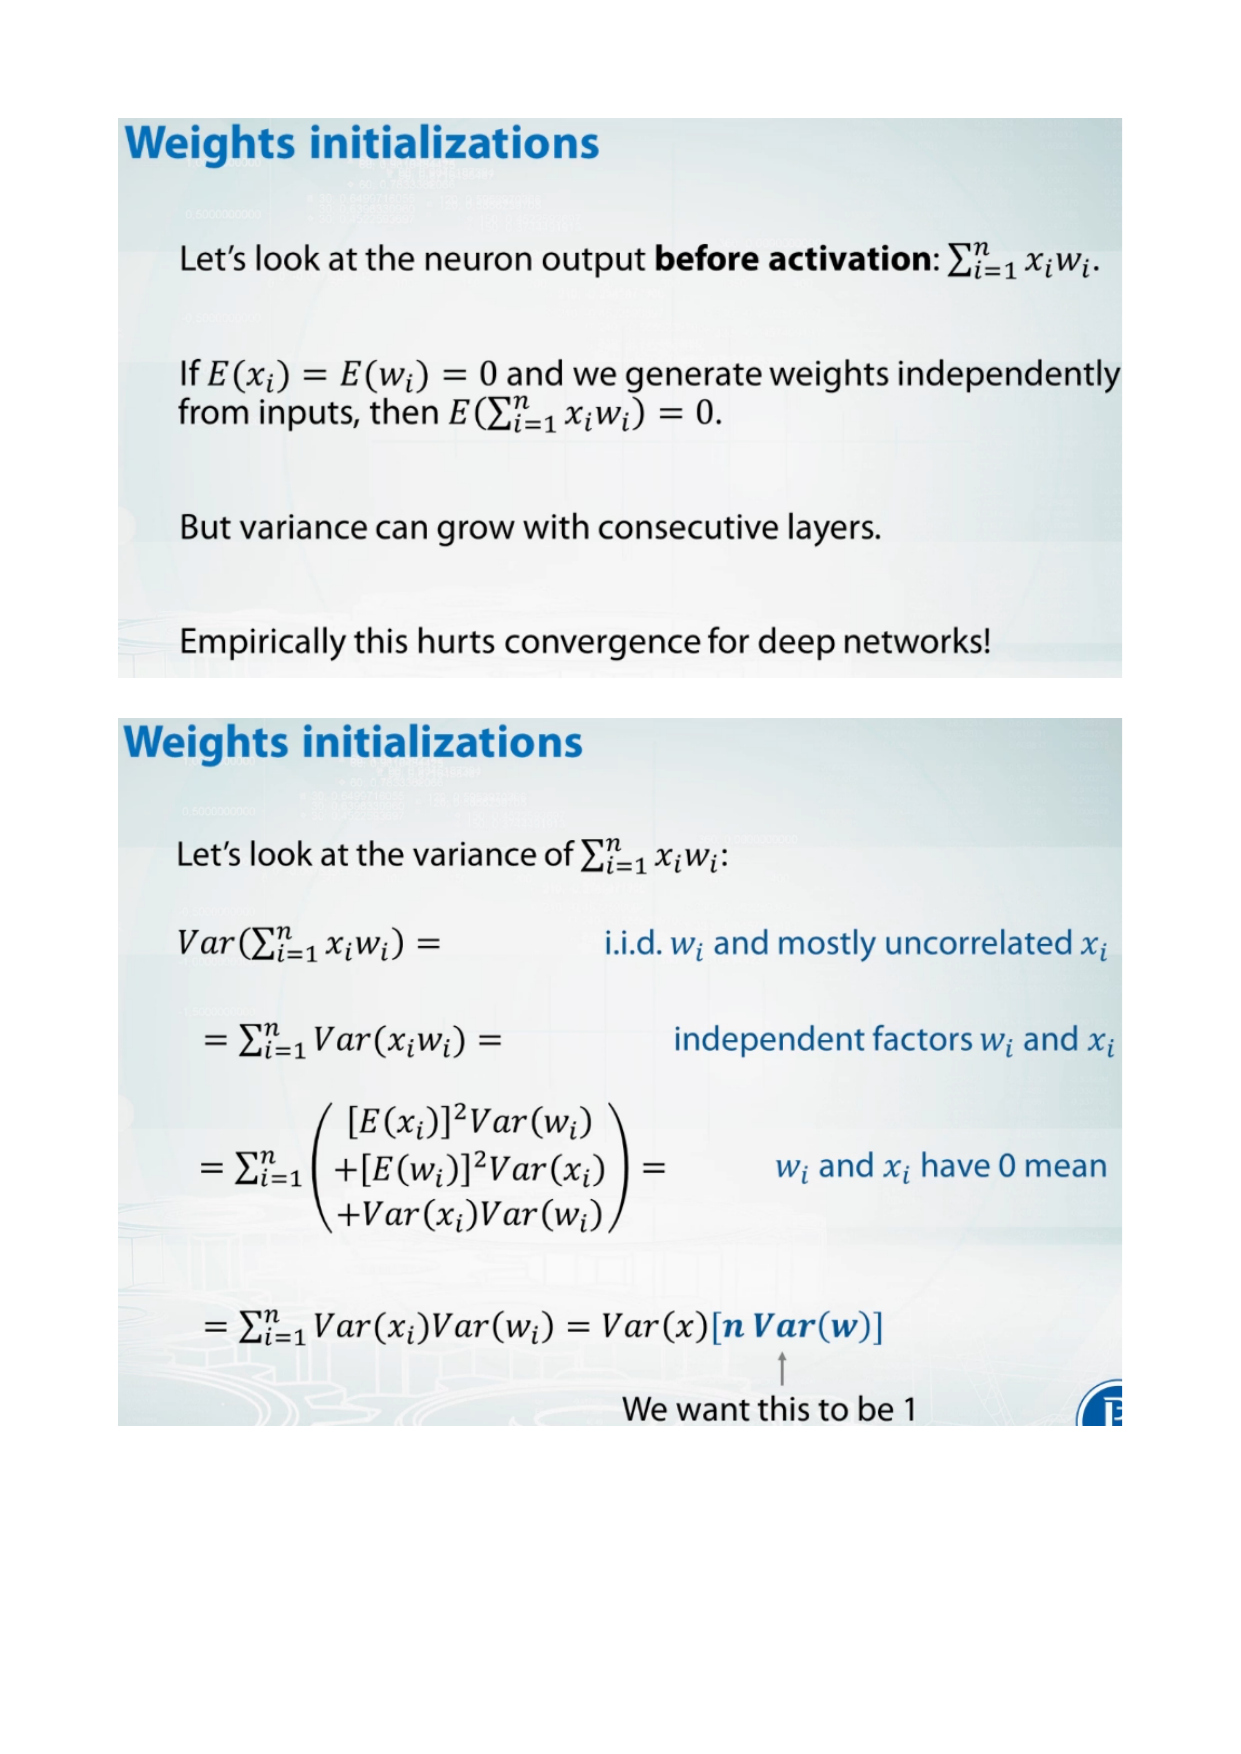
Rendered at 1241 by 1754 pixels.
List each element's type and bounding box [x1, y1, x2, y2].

picture [118, 718, 1123, 1426]
picture [118, 118, 1123, 678]
